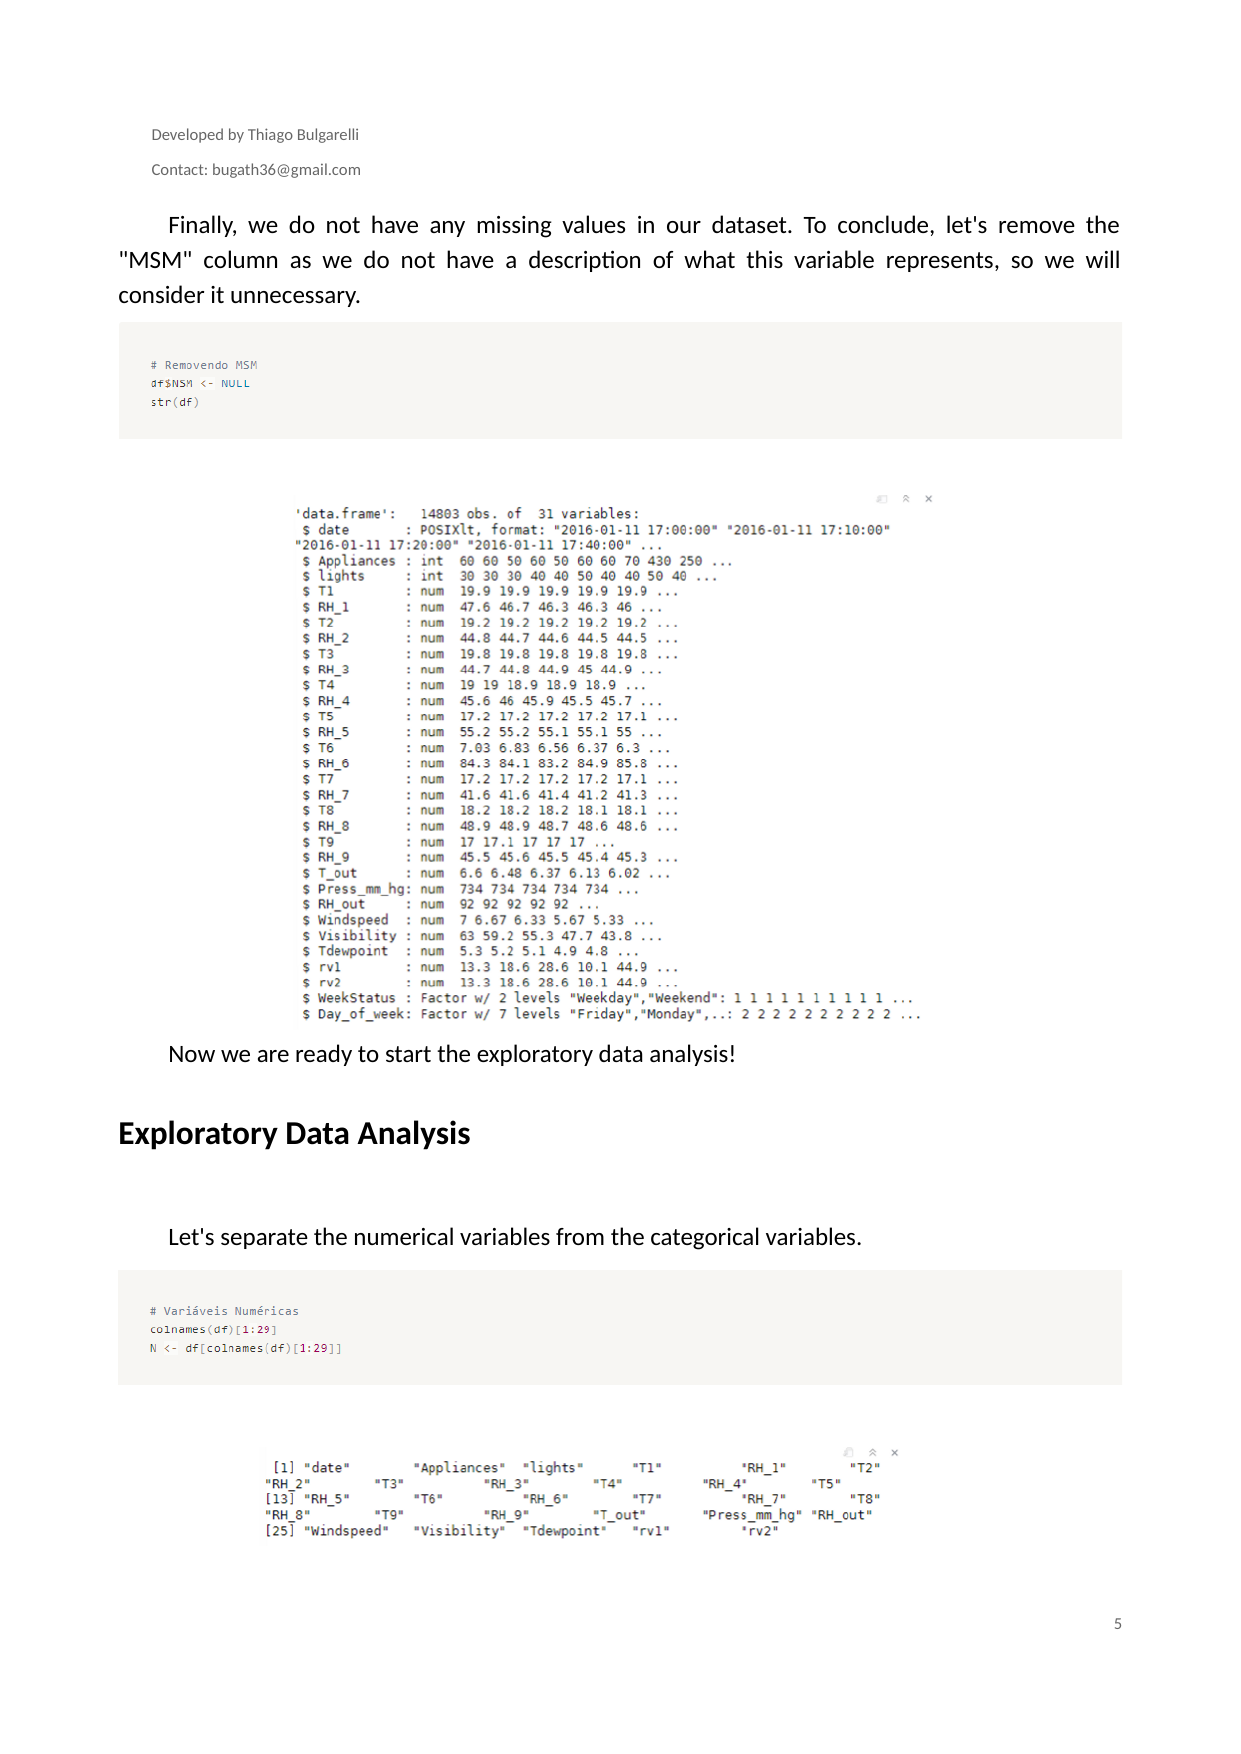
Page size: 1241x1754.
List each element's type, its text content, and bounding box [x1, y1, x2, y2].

subtitle Exploratory Data Analysis [118, 1112, 1122, 1153]
text Let's separate the numerical variables from the categorical variables. [118, 1221, 1122, 1252]
picture [118, 322, 1123, 439]
text Finally, we do not have any missing values in our dataset. To conclude, let's remove the "MSM" column as we do not have a description of what this variable represents, so we will consider it unnecessary. [118, 209, 1122, 309]
picture [292, 492, 948, 1030]
picture [118, 1270, 1123, 1385]
picture [258, 1441, 919, 1546]
text Now we are ready to start the exploratory data analysis! [118, 1038, 1122, 1068]
